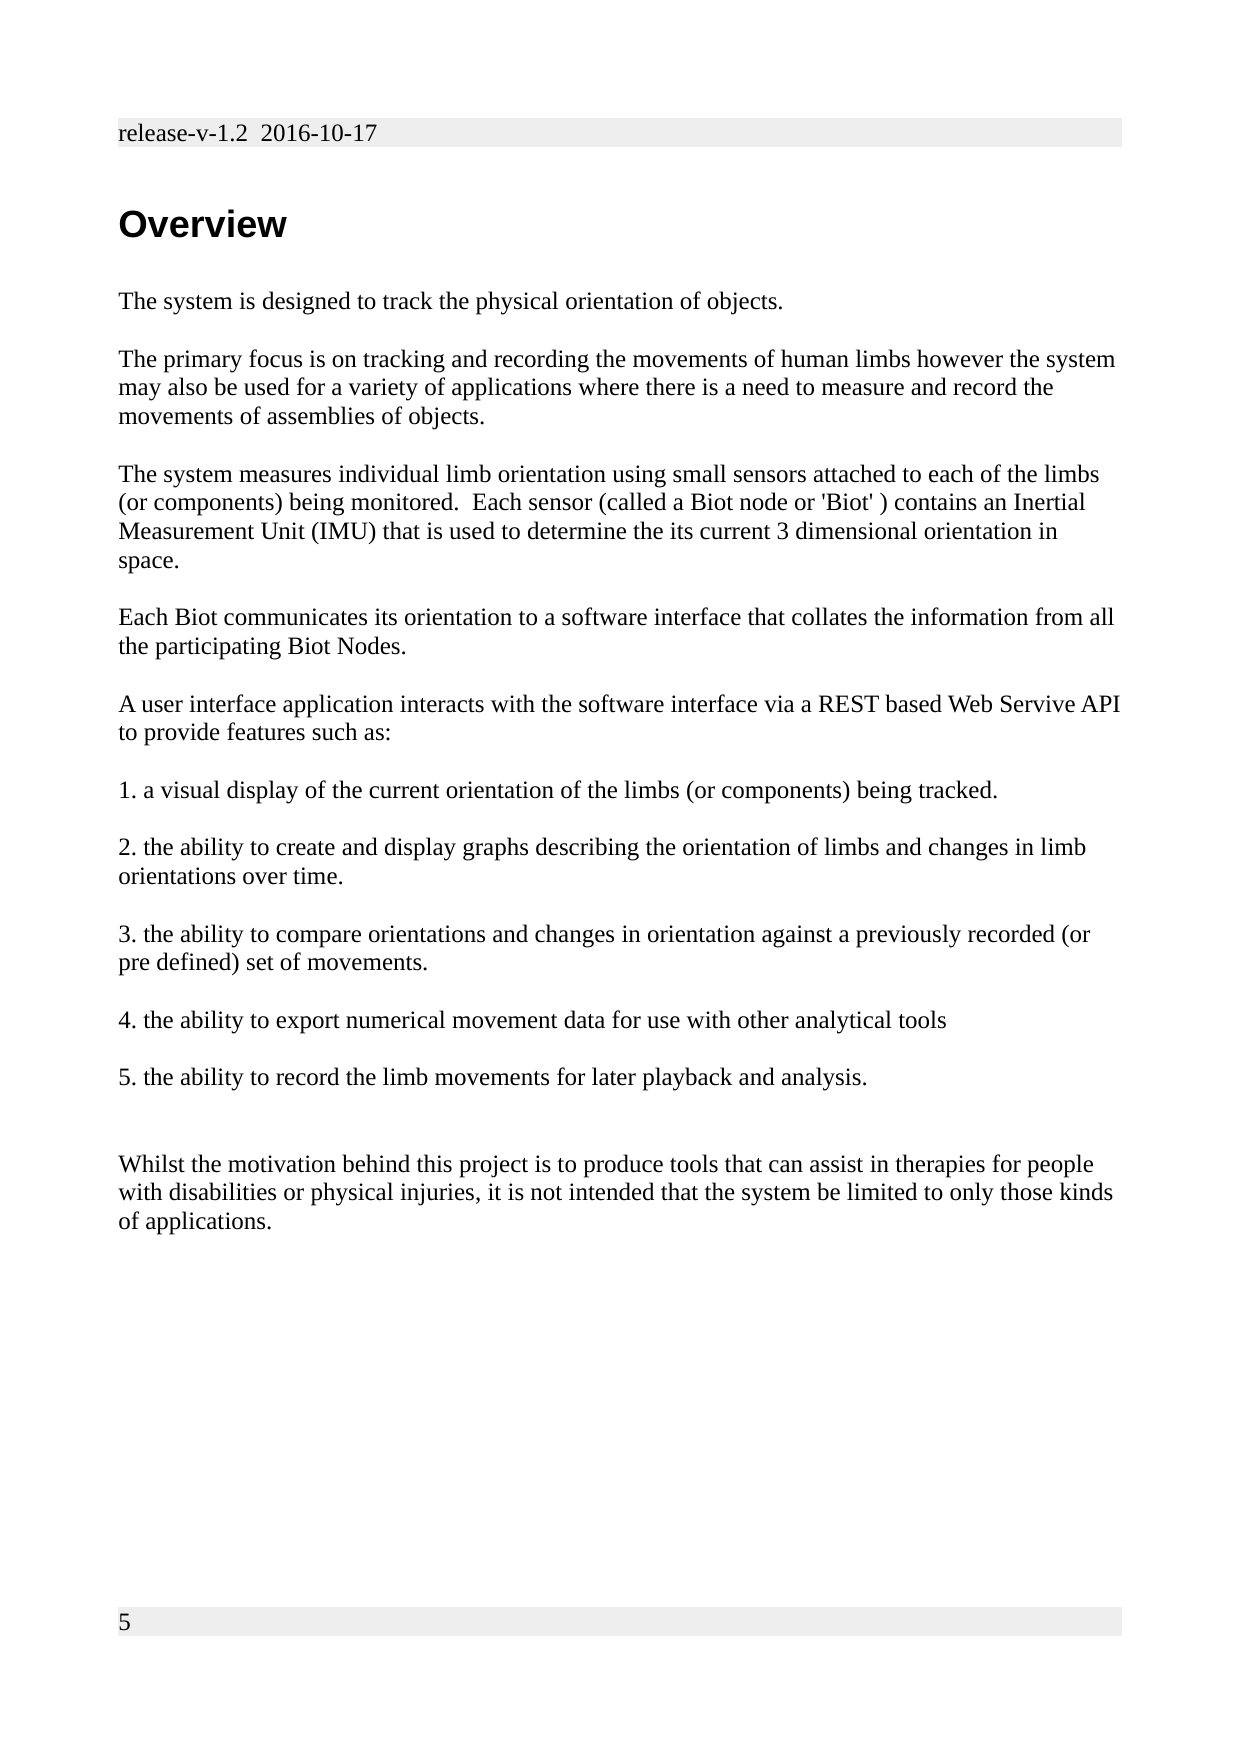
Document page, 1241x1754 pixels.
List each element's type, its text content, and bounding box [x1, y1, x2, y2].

text A user interface application interacts with the software interface via a REST based Web Servive API to provide features such as: [118, 689, 1122, 746]
text 4. the ability to export numerical movement data for use with other analytical tools [118, 1005, 1122, 1034]
text The system is designed to track the physical orientation of objects. [118, 286, 1122, 315]
text Whilst the motivation behind this project is to produce tools that can assist in therapies for people with disabilities or physical injuries, it is not intended that the system be limited to only those kinds of applications. [118, 1149, 1122, 1235]
text Each Biot communicates its orientation to a software interface that collates the information from all the participating Biot Nodes. [118, 602, 1122, 660]
text 2. the ability to create and display graphs describing the orientation of limbs and changes in limb orientations over time. [118, 832, 1122, 890]
text 1. a visual display of the current orientation of the limbs (or components) being tracked. [118, 775, 1122, 804]
text 5. the ability to record the limb movements for later playback and analysis. [118, 1062, 1122, 1091]
text The primary focus is on tracking and recording the movements of human limbs however the system may also be used for a variety of applications where there is a need to measure and record the movements of assemblies of objects. [118, 344, 1122, 430]
subtitle Overview [118, 201, 1122, 245]
text 3. the ability to compare orientations and changes in orientation against a previously recorded (or pre defined) set of movements. [118, 919, 1122, 976]
text The system measures individual limb orientation using small sensors attached to each of the limbs (or components) being monitored. Each sensor (called a Biot node or 'Biot' ) contains an Inertial Measurement Unit (IMU) that is used to determine the its current 3 dimensional orientation in space. [118, 459, 1122, 574]
